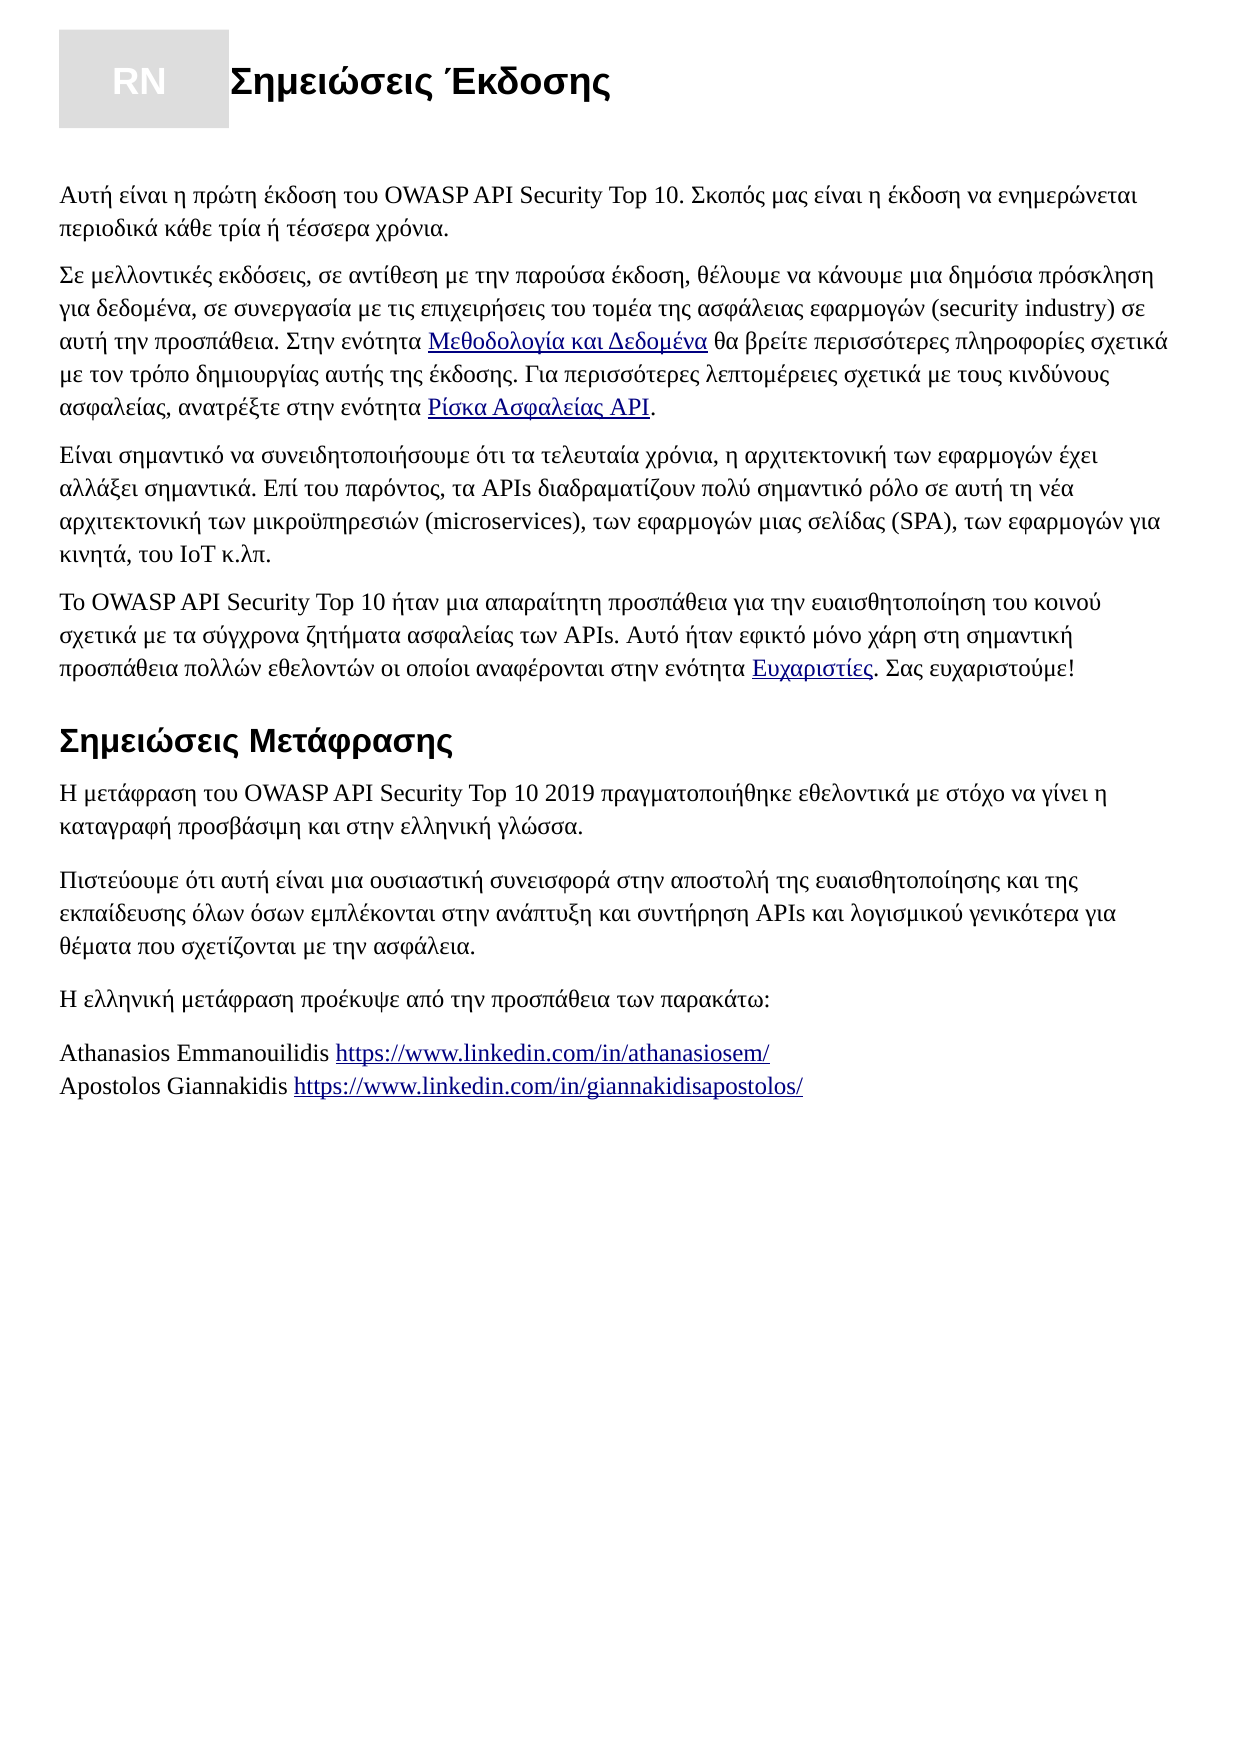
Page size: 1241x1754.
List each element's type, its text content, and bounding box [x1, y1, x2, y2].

text Πιστεύουμε ότι αυτή είναι μια ουσιαστική συνεισφορά στην αποστολή της ευαισθητοποίησης και της εκπαίδευσης όλων όσων εμπλέκονται στην ανάπτυξη και συντήρηση APIs και λογισμικού γενικότερα για θέματα που σχετίζονται με την ασφάλεια. [59, 865, 1181, 960]
text Το OWASP API Security Top 10 ήταν μια απαραίτητη προσπάθεια για την ευαισθητοποίηση του κοινού σχετικά με τα σύγχρονα ζητήματα ασφαλείας των APIs. Αυτό ήταν εφικτό μόνο χάρη στη σημαντική προσπάθεια πολλών εθελοντών οι οποίοι αναφέρονται στην ενότητα Ευχαριστίες. Σας ευχαριστούμε! [59, 587, 1181, 682]
text Η μετάφραση του OWASP API Security Top 10 2019 πραγματοποιήθηκε εθελοντικά με στόχο να γίνει η καταγραφή προσβάσιμη και στην ελληνική γλώσσα. [59, 778, 1181, 840]
text Είναι σημαντικό να συνειδητοποιήσουμε ότι τα τελευταία χρόνια, η αρχιτεκτονική των εφαρμογών έχει αλλάξει σημαντικά. Επί του παρόντος, τα APIs διαδραματίζουν πολύ σημαντικό ρόλο σε αυτή τη νέα αρχιτεκτονική των μικροϋπηρεσιών (microservices), των εφαρμογών μιας σελίδας (SPA), των εφαρμογών για κινητά, του IoT κ.λπ. [59, 440, 1181, 568]
subtitle Σημειώσεις Μετάφρασης [59, 721, 1181, 760]
text Η ελληνική μετάφραση προέκυψε από την προσπάθεια των παρακάτω: [59, 984, 1181, 1013]
text Athanasios Emmanouilidis https://www.linkedin.com/in/athanasiosem/ Apostolos Giannakidis https://www.linkedin.com/in/giannakidisapostolos/ [59, 1038, 1181, 1100]
text Σε μελλοντικές εκδόσεις, σε αντίθεση με την παρούσα έκδοση, θέλουμε να κάνουμε μια δημόσια πρόσκληση για δεδομένα, σε συνεργασία με τις επιχειρήσεις του τομέα της ασφάλειας εφαρμογών (security industry) σε αυτή την προσπάθεια. Στην ενότητα Μεθοδολογία και Δεδομένα θα βρείτε περισσότερες πληροφορίες σχετικά με τον τρόπο δημιουργίας αυτής της έκδοσης. Για περισσότερες λεπτομέρειες σχετικά με τους κινδύνους ασφαλείας, ανατρέξτε στην ενότητα Ρίσκα Ασφαλείας API. [59, 260, 1181, 421]
text Αυτή είναι η πρώτη έκδοση του OWASP API Security Top 10. Σκοπός μας είναι η έκδοση να ενημερώνεται περιοδικά κάθε τρία ή τέσσερα χρόνια. [59, 180, 1181, 242]
